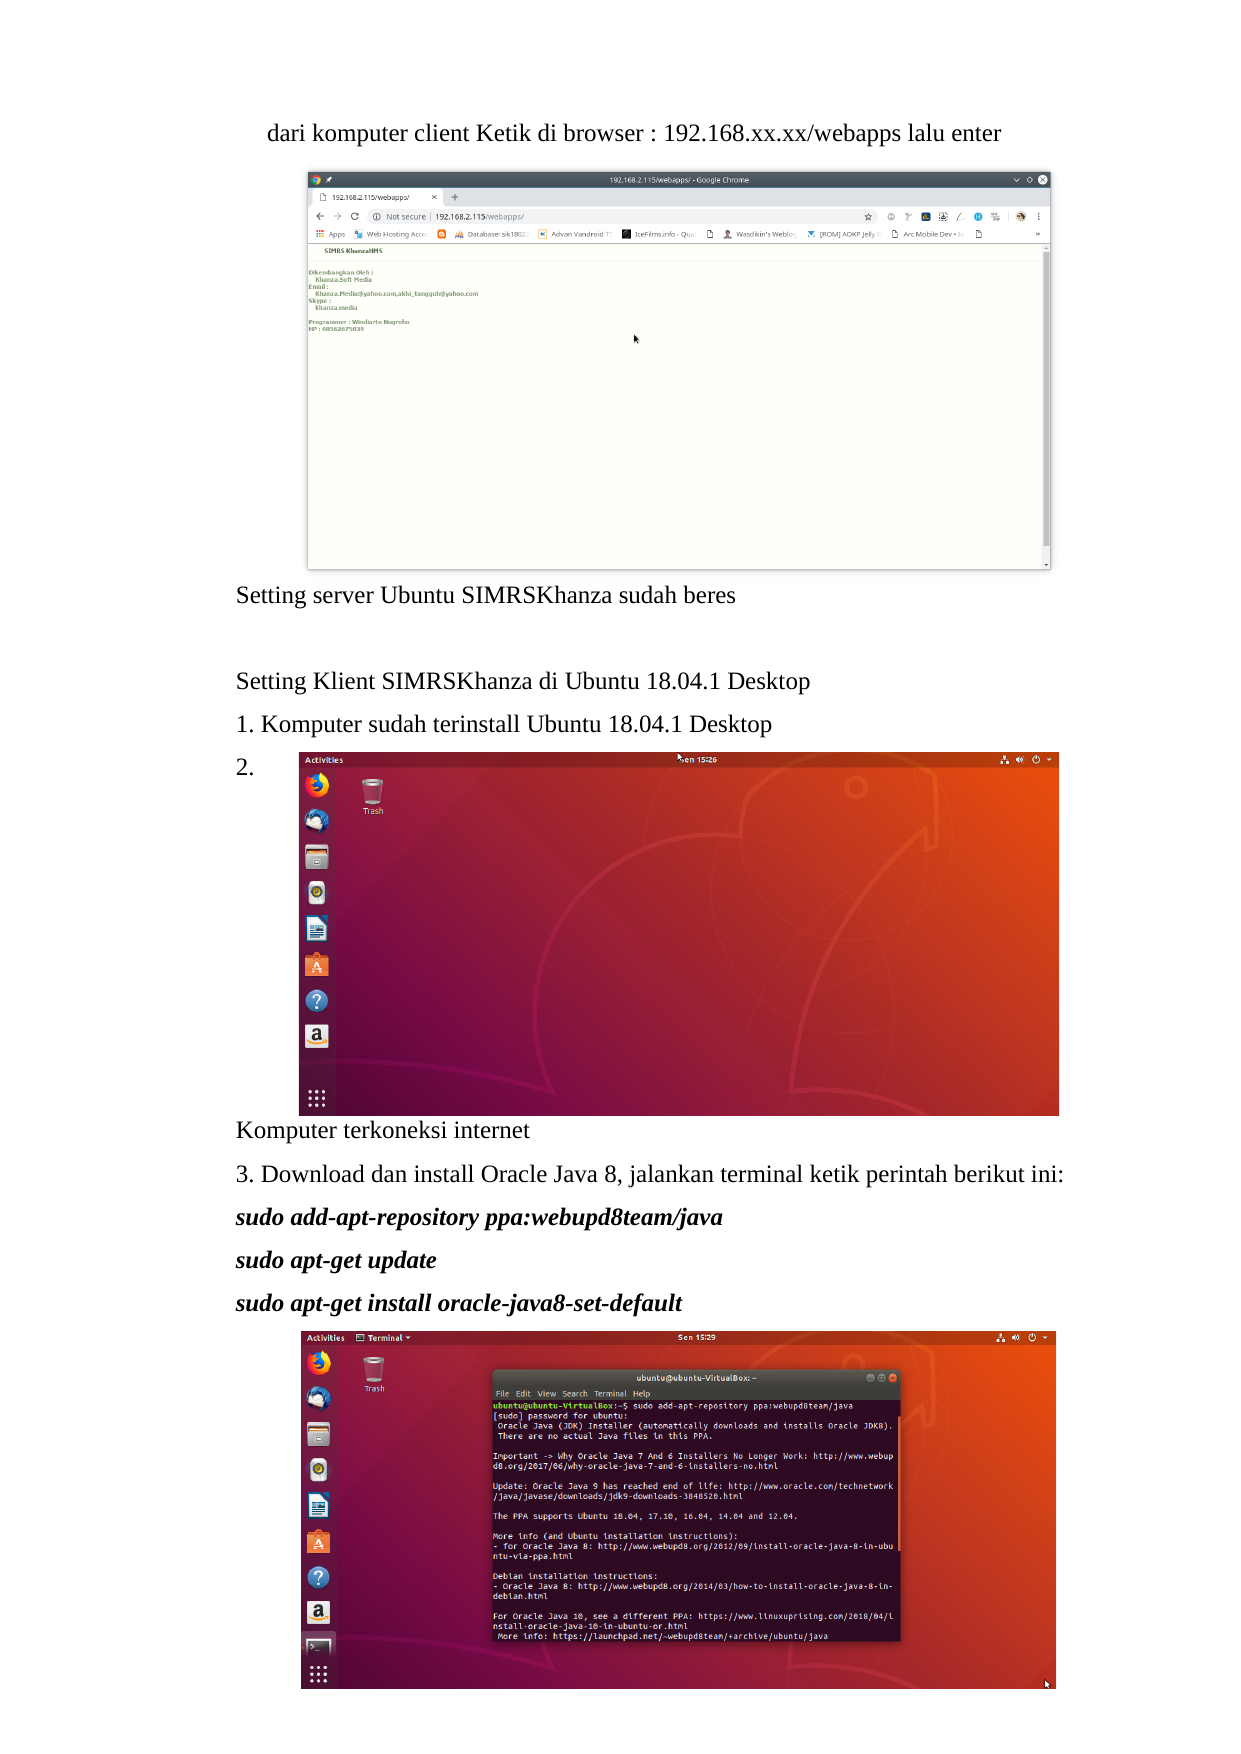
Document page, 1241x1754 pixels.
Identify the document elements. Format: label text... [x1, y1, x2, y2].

text 3. Download dan install Oracle Java 8, jalankan terminal ketik perintah berikut ini: [236, 1159, 1122, 1187]
text sudo add-apt-repository ppa:webupd8team/java [236, 1202, 1122, 1231]
text sudo apt-get install oracle-java8-set-default [236, 1288, 1122, 1317]
text dari komputer client Ketik di browser : 192.168.xx.xx/webapps lalu enter [236, 118, 1122, 147]
text Setting server Ubuntu SIMRSKhanza sudah beres [236, 204, 1122, 608]
text 2. Komputer terkoneksi internet [236, 752, 1122, 1144]
picture [298, 752, 1060, 1116]
text 1. Komputer sudah terinstall Ubuntu 18.04.1 Desktop [236, 709, 1122, 738]
text Setting Klient SIMRSKhanza di Ubuntu 18.04.1 Desktop [236, 666, 1122, 695]
text sudo apt-get update [236, 1245, 1122, 1274]
picture [297, 161, 1060, 580]
picture [301, 1331, 1057, 1689]
